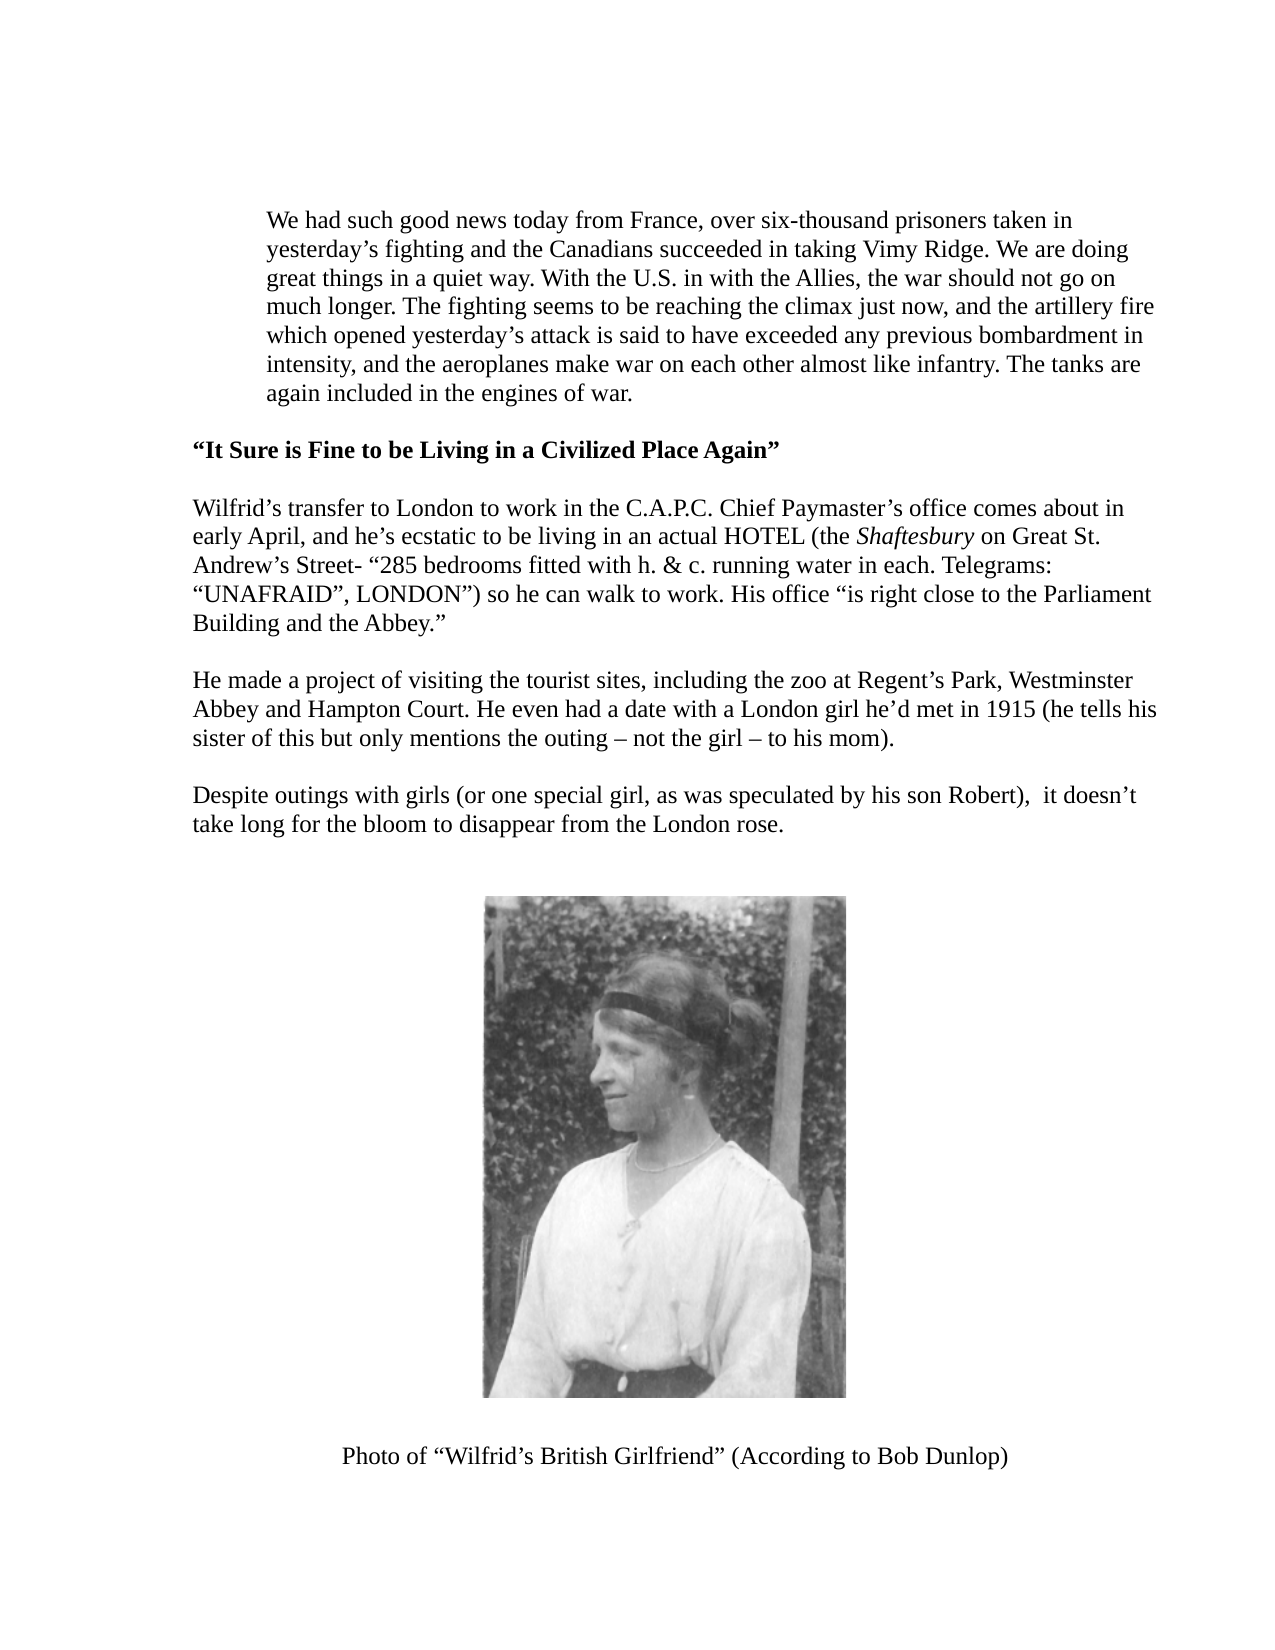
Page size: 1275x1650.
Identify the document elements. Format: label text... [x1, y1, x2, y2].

text Photo of “Wilfrid’s British Girlfriend” (According to Bob Dunlop) [192, 1441, 1158, 1470]
text “It Sure is Fine to be Living in a Civilized Place Again” [192, 435, 1158, 464]
text Wilfrid’s transfer to London to work in the C.A.P.C. Chief Paymaster’s office comes about in early April, and he’s ecstatic to be living in an actual HOTEL (the Shaftesbury on Great St. Andrew’s Street- “285 bedrooms fitted with h. & c. running water in each. Telegrams: “UNAFRAID”, LONDON”) so he can walk to work. His office “is right close to the Parliament Building and the Abbey.” [192, 493, 1158, 636]
text Despite outings with girls (or one special girl, as was speculated by his son Robert), it doesn’t take long for the bloom to disappear from the London rose. [192, 780, 1158, 838]
picture [480, 896, 847, 1398]
text We had such good news today from France, over six-thousand prisoners taken in yesterday’s fighting and the Canadians succeeded in taking Vimy Ridge. We are doing great things in a quiet way. With the U.S. in with the Allies, the war should not go on much longer. The fighting seems to be reaching the climax just now, and the artillery fire which opened yesterday’s attack is said to have exceeded any previous bombardment in intensity, and the aeroplanes make war on each other almost like infantry. The tanks are again included in the engines of war. [266, 205, 1158, 406]
text He made a project of visiting the tourist sites, including the zoo at Regent’s Park, Westminster Abbey and Hampton Court. He even had a date with a London girl he’d met in 1915 (he tells his sister of this but only mentions the outing – not the girl – to his mom). [192, 665, 1158, 751]
